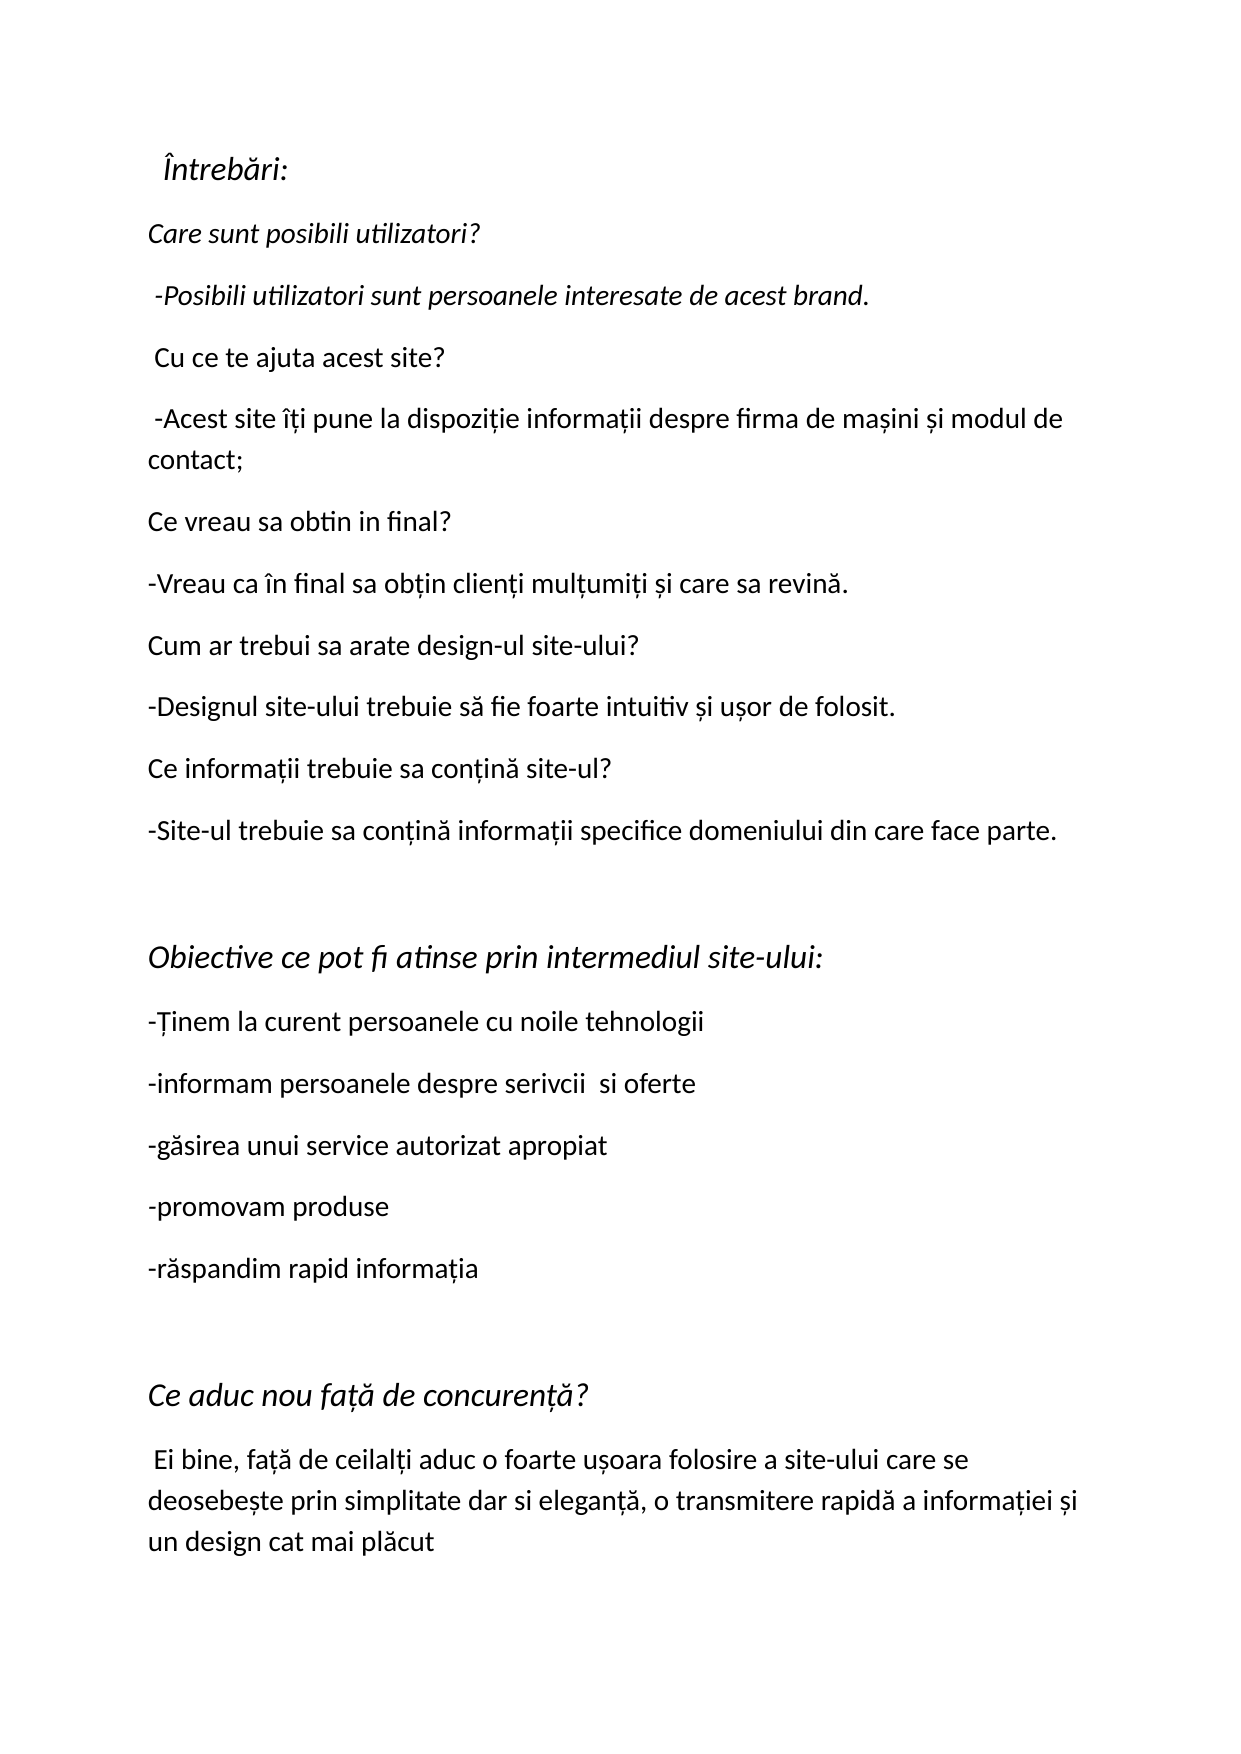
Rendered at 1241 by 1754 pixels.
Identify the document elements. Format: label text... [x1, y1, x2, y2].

text -Designul site-ului trebuie să fie foarte intuitiv și ușor de folosit. [148, 688, 1093, 724]
text -promovam produse [148, 1188, 1093, 1224]
text -informam persoanele despre serivcii si oferte [148, 1065, 1093, 1101]
text -Posibili utilizatori sunt persoanele interesate de acest brand. [148, 277, 1093, 313]
text Ce informații trebuie sa conțină site-ul? [148, 750, 1093, 786]
text -Vreau ca în final sa obțin clienți mulțumiți și care sa revină. [148, 565, 1093, 601]
text Cu ce te ajuta acest site? [148, 339, 1093, 374]
text Care sunt posibili utilizatori? [148, 215, 1093, 251]
text -răspandim rapid informația [148, 1250, 1093, 1286]
text Cum ar trebui sa arate design-ul site-ului? [148, 627, 1093, 662]
text Întrebări: [148, 148, 1093, 188]
text Ce vreau sa obtin in final? [148, 503, 1093, 539]
text -găsirea unui service autorizat apropiat [148, 1127, 1093, 1162]
text Obiective ce pot fi atinse prin intermediul site-ului: [148, 936, 1093, 976]
text -Acest site îți pune la dispoziție informații despre firma de mașini și modul de contact; [148, 401, 1093, 477]
text -Ținem la curent persoanele cu noile tehnologii [148, 1003, 1093, 1039]
text Ce aduc nou față de concurență? [148, 1374, 1093, 1414]
text Ei bine, față de ceilalți aduc o foarte ușoara folosire a site-ului care se deosebește prin simplitate dar si eleganță, o transmitere rapidă a informației și un design cat mai plăcut [148, 1441, 1093, 1559]
text -Site-ul trebuie sa conțină informații specifice domeniului din care face parte. [148, 812, 1093, 848]
